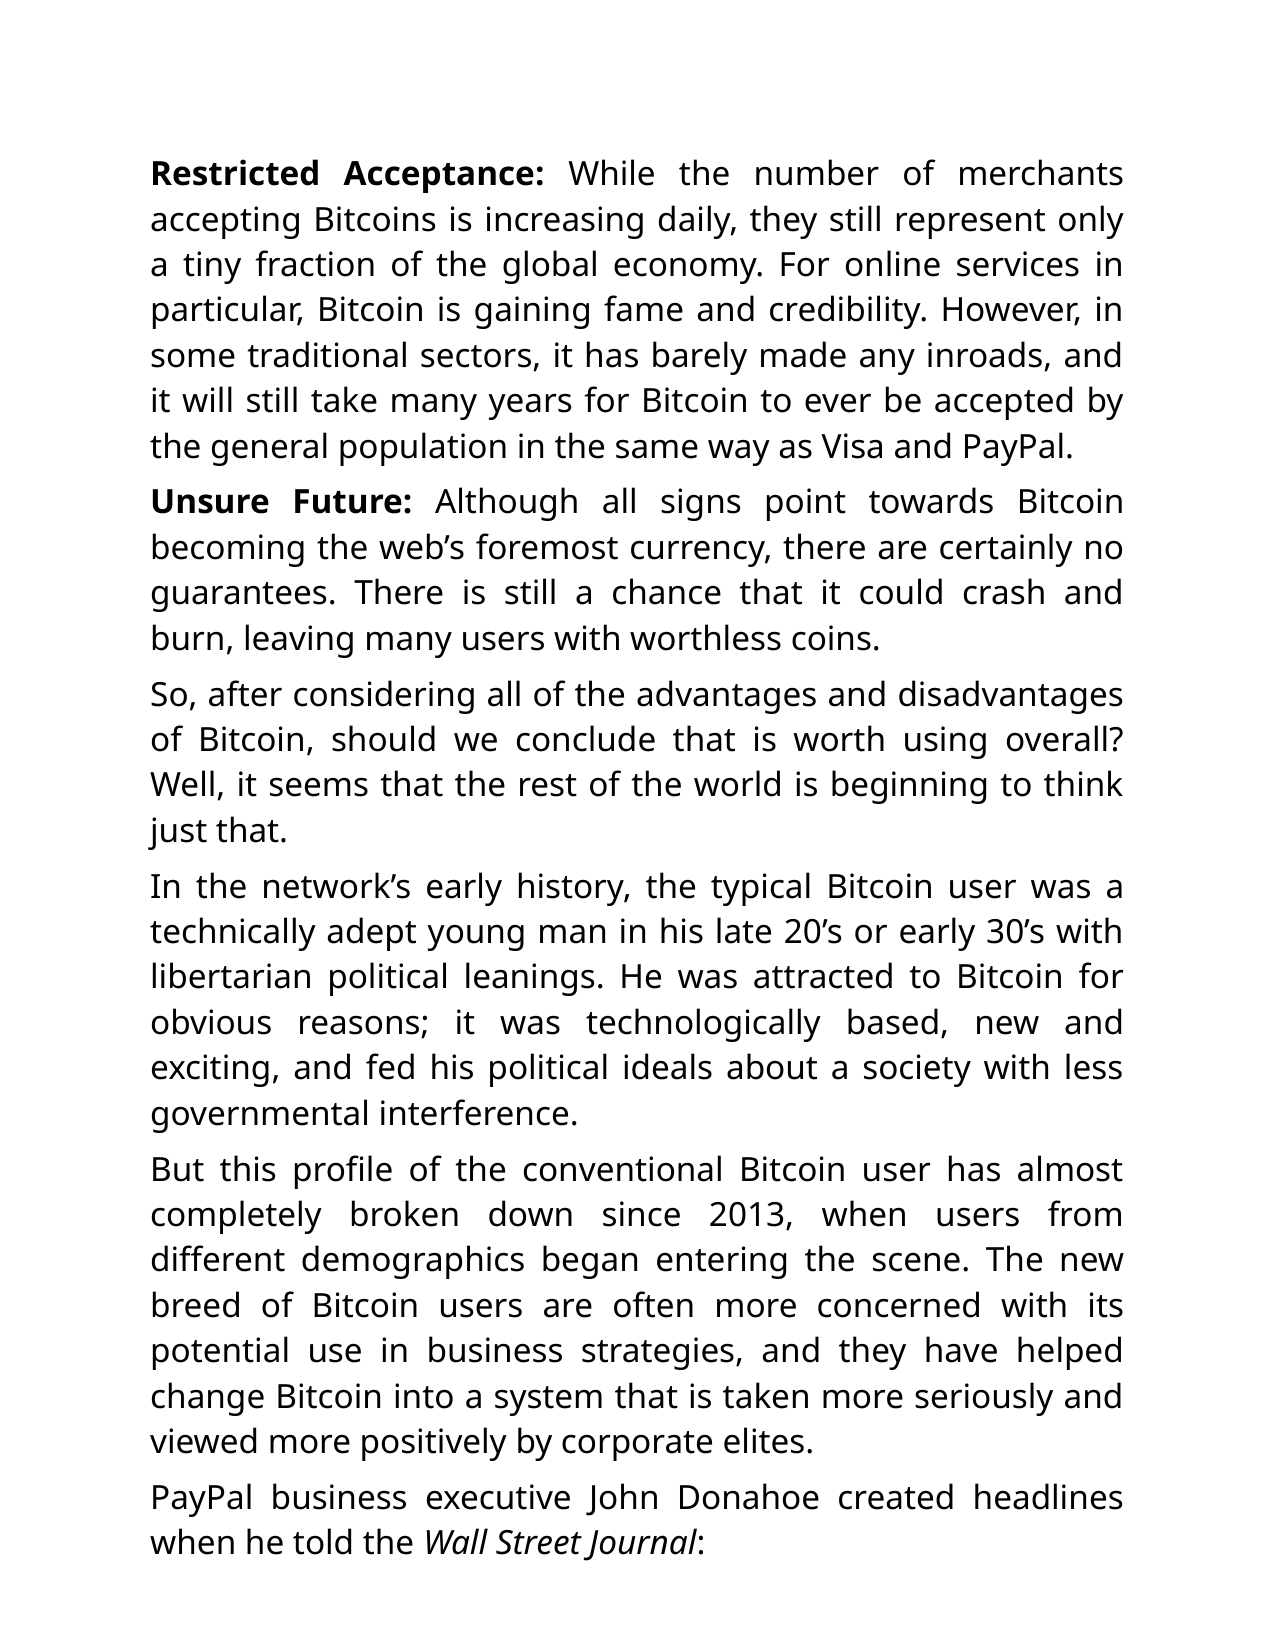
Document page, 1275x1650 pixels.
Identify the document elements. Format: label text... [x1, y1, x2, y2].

text PayPal business executive John Donahoe created headlines when he told the Wall Street Journal: [150, 1474, 1125, 1564]
text Restricted Acceptance: While the number of merchants accepting Bitcoins is increasing daily, they still represent only a tiny fraction of the global economy. For online services in particular, Bitcoin is gaining fame and credibility. However, in some traditional sectors, it has barely made any inroads, and it will still take many years for Bitcoin to ever be accepted by the general population in the same way as Visa and PayPal. [150, 150, 1125, 468]
text In the network’s early history, the typical Bitcoin user was a technically adept young man in his late 20’s or early 30’s with libertarian political leanings. He was attracted to Bitcoin for obvious reasons; it was technologically based, new and exciting, and fed his political ideals about a society with less governmental interference. [150, 862, 1125, 1135]
text So, after considering all of the advantages and disadvantages of Bitcoin, should we conclude that is worth using overall? Well, it seems that the rest of the world is beginning to think just that. [150, 670, 1125, 852]
text Unsure Future: Although all signs point towards Bitcoin becoming the web’s foremost currency, there are certainly no guarantees. There is still a chance that it could crash and burn, leaving many users with worthless coins. [150, 478, 1125, 660]
text But this profile of the conventional Bitcoin user has almost completely broken down since 2013, when users from different demographics began entering the scene. The new breed of Bitcoin users are often more concerned with its potential use in business strategies, and they have helped change Bitcoin into a system that is taken more seriously and viewed more positively by corporate elites. [150, 1145, 1125, 1463]
